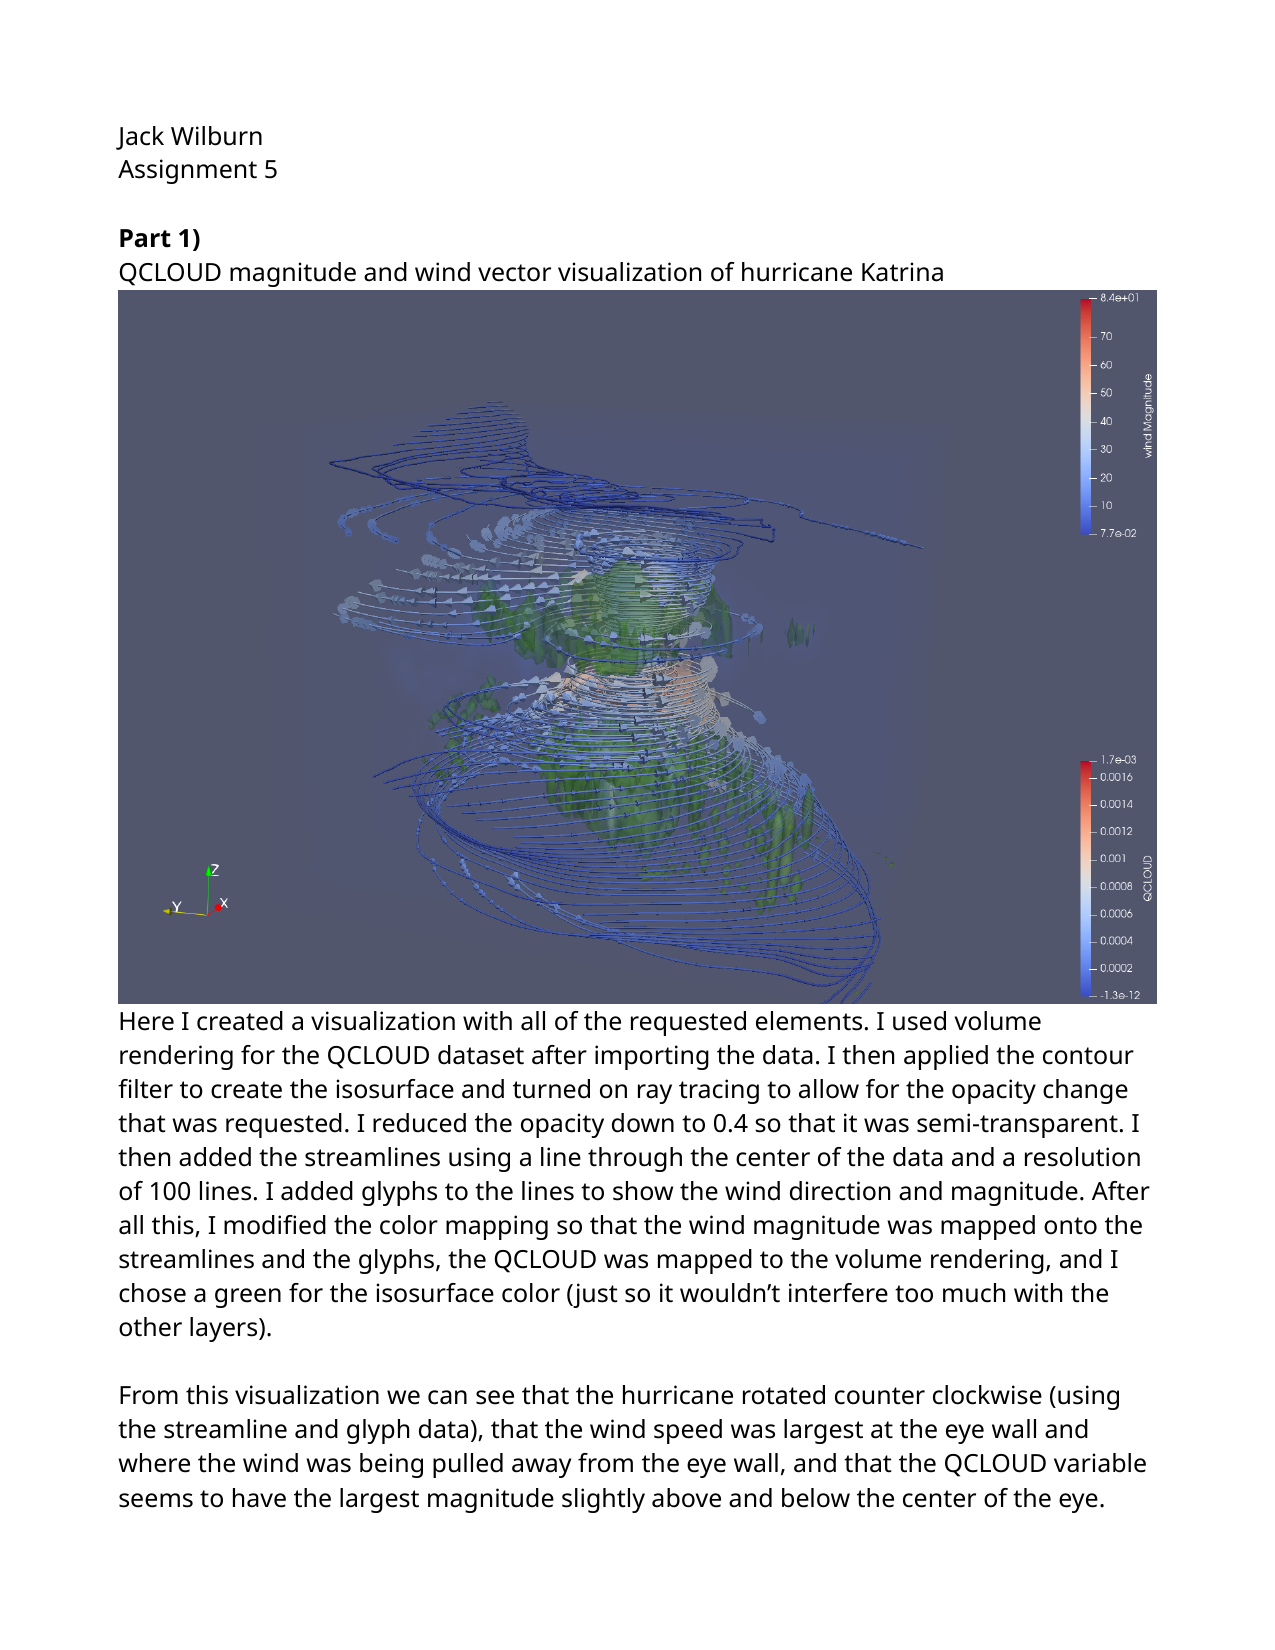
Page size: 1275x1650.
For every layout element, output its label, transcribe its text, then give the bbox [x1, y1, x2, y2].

text Jack Wilburn [118, 118, 1157, 152]
text From this visualization we can see that the hurricane rotated counter clockwise (using the streamline and glyph data), that the wind speed was largest at the eye wall and where the wind was being pulled away from the eye wall, and that the QCLOUD variable seems to have the largest magnitude slightly above and below the center of the eye. [118, 1378, 1157, 1514]
text Assignment 5 [118, 152, 1157, 186]
text Part 1) [118, 220, 1157, 254]
picture [118, 290, 1157, 1004]
text QCLOUD magnitude and wind vector visualization of hurricane Katrina [118, 254, 1157, 288]
text Here I created a visualization with all of the requested elements. I used volume rendering for the QCLOUD dataset after importing the data. I then applied the contour filter to create the isosurface and turned on ray tracing to allow for the opacity change that was requested. I reduced the opacity down to 0.4 so that it was semi-transparent. I then added the streamlines using a line through the center of the data and a resolution of 100 lines. I added glyphs to the lines to show the wind direction and magnitude. After all this, I modified the color mapping so that the wind magnitude was mapped onto the streamlines and the glyphs, the QCLOUD was mapped to the volume rendering, and I chose a green for the isosurface color (just so it wouldn’t interfere too much with the other layers). [118, 1004, 1157, 1344]
